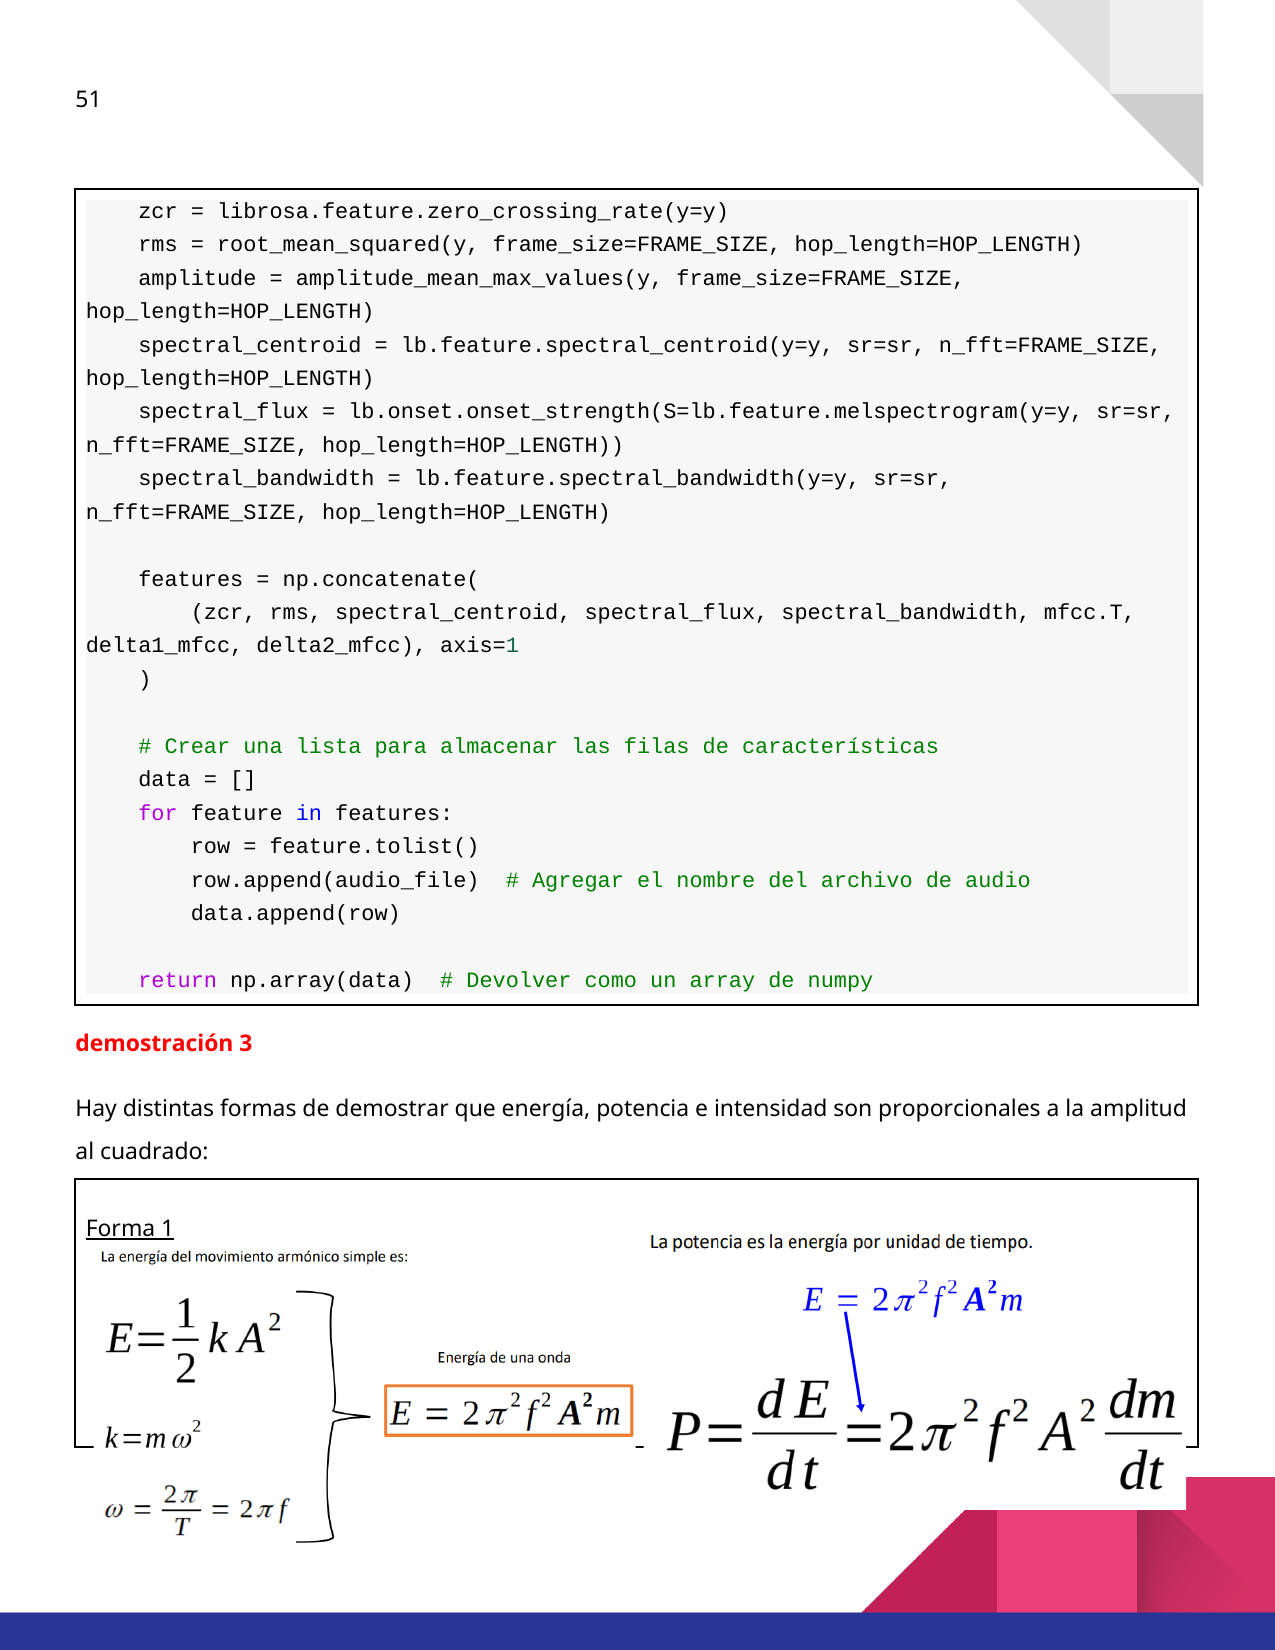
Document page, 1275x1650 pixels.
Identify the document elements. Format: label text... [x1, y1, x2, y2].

picture [0, 1230, 1275, 1650]
text demostración 3 [75, 1027, 1198, 1058]
picture [1015, 0, 1204, 188]
text Hay distintas formas de demostrar que energía, potencia e intensidad son proporcionales a la amplitud al cuadrado: [75, 1091, 1198, 1166]
table_header zcr = librosa.feature.zero_crossing_rate(y=y) rms = root_mean_squared(y, frame_size=FRAME_SIZE, hop_length=HOP_LENGTH) amplitude = amplitude_mean_max_values(y, frame_size=FRAME_SIZE, hop_length=HOP_LENGTH) spectral_centroid = lb.feature.spectral_centroid(y=y, sr=sr, n_fft=FRAME_SIZE, hop_length=HOP_LENGTH) spectral_flux = lb.onset.onset_strength(S=lb.feature.melspectrogram(y=y, sr=sr, n_fft=FRAME_SIZE, hop_length=HOP_LENGTH)) spectral_bandwidth = lb.feature.spectral_bandwidth(y=y, sr=sr, n_fft=FRAME_SIZE, hop_length=HOP_LENGTH) features = np.concatenate( (zcr, rms, spectral_centroid, spectral_flux, spectral_bandwidth, mfcc.T, delta1_mfcc, delta2_mfcc), axis=1 ) # Crear una lista para almacenar las filas de características data = [] for feature in features: row = feature.tolist() row.append(audio_file) # Agregar el nombre del archivo de audio data.append(row) return np.array(data) # Devolver como un array de numpy [76, 190, 1197, 1004]
table_header Forma 1 Forma 2: Energía potencial elástica de un movimiento armónico simple: Fuerza elástica de tensión: Donde constante elástica, longitud del resorte Tensión de una cuerda tensa: Donde velocidad de propagación, y la densidad lineal del medio: Con todo, sustituyendo expresiones de arriba abajo: Para la potencia (energía por unidad de tiempo): Para la intensidad (potencia por unidad de espacio del frente de onda, en este caso tridimensional): [76, 1180, 1197, 1446]
